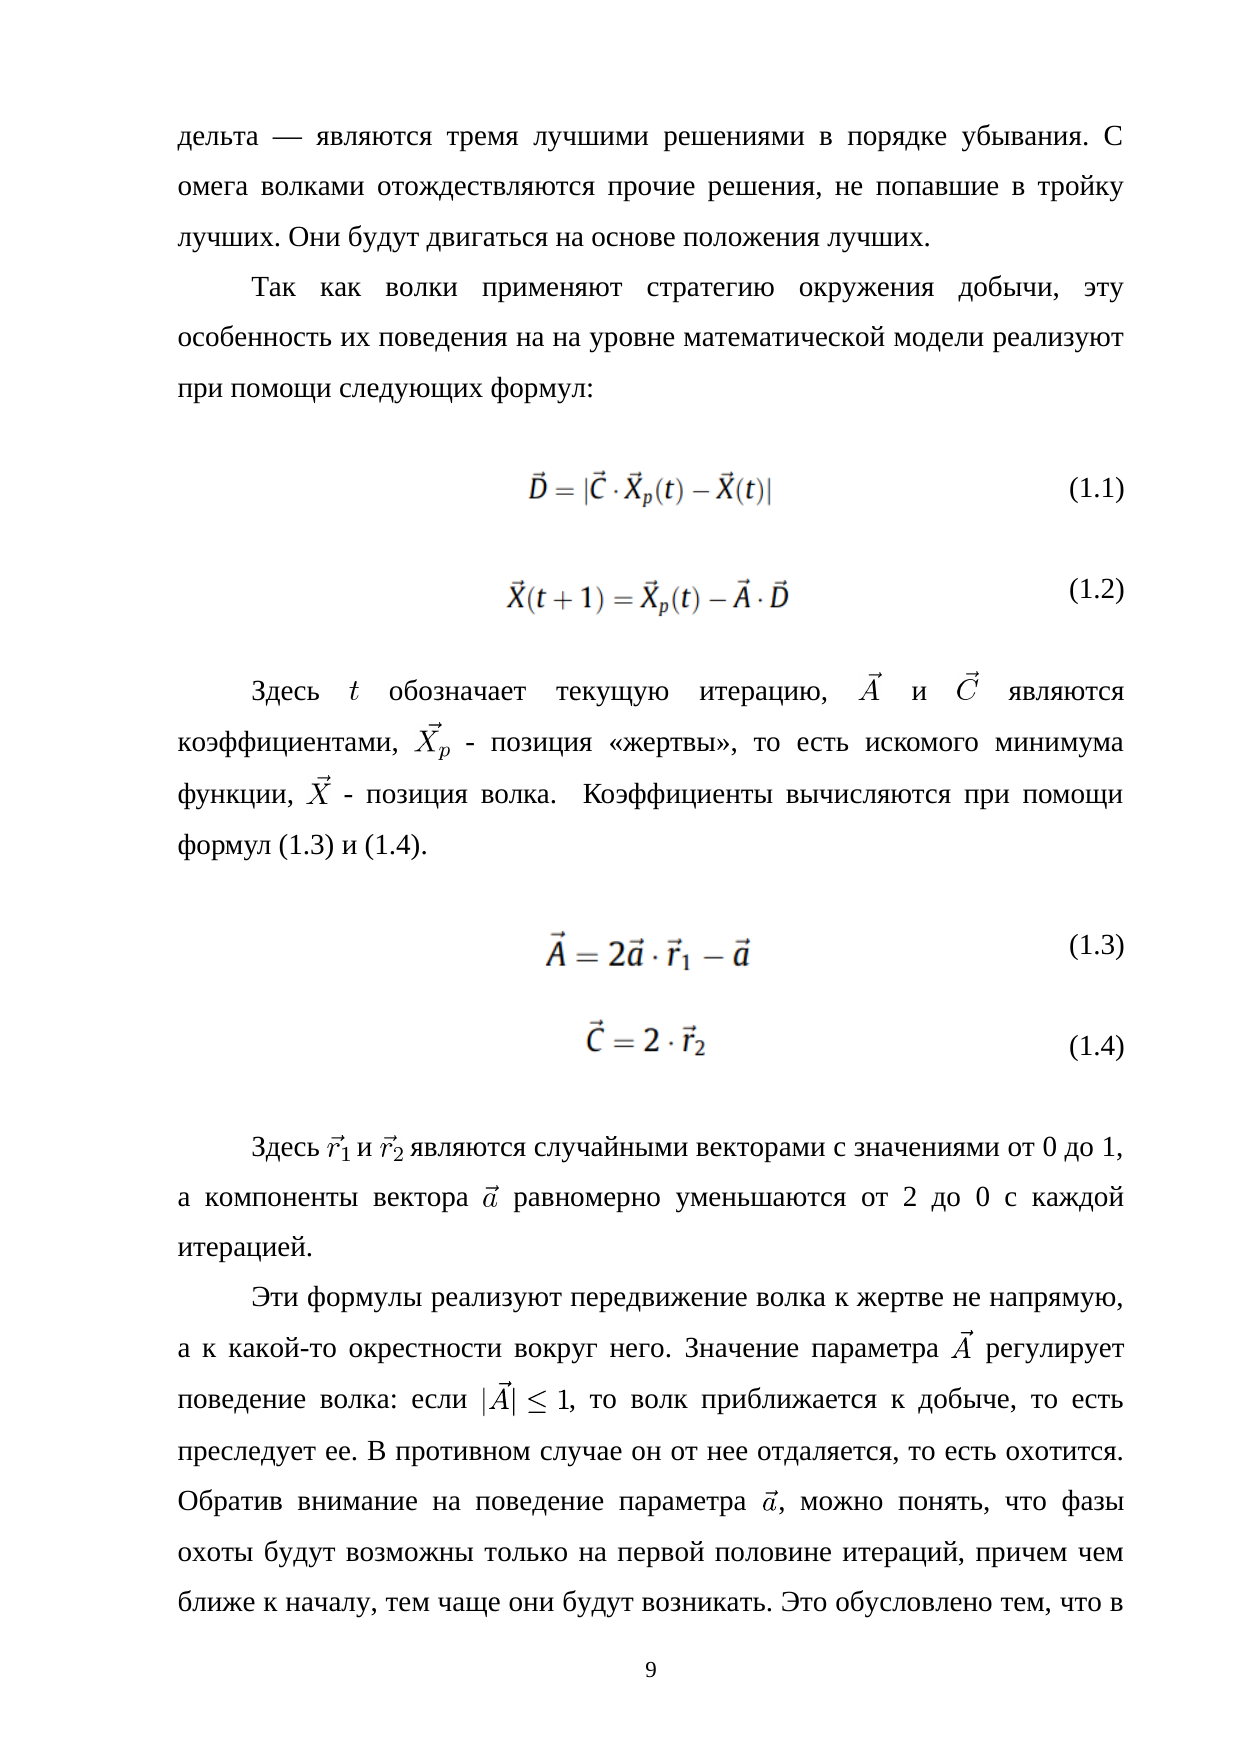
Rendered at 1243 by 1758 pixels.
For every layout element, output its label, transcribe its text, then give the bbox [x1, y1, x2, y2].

picture [580, 1014, 713, 1065]
text [177, 927, 545, 961]
picture [483, 1185, 499, 1207]
picture [521, 462, 781, 518]
picture [380, 1135, 403, 1161]
text Так как волки применяют стратегию окружения добычи, эту особенность их поведения на на уровне математической модели реализуют при помощи следующих формул: [177, 269, 1124, 403]
picture [545, 927, 757, 976]
picture [957, 671, 979, 700]
text (1.1) [781, 470, 1124, 504]
picture [499, 570, 804, 621]
text (1.3) [757, 927, 1124, 961]
picture [349, 681, 359, 700]
picture [306, 775, 331, 804]
picture [414, 722, 450, 760]
text [177, 1028, 580, 1062]
text [177, 571, 499, 604]
text Здесь и являются случайными векторами с значениями от 0 до 1, а компоненты вектора равномерно уменьшаются от 2 до 0 с каждой итерацией. [177, 1129, 1124, 1263]
text [177, 470, 521, 504]
text дельта — являются тремя лучшими решениями в порядке убывания. С омега волками отождествляются прочие решения, не попавшие в тройку лучших. Они будут двигаться на основе положения лучших. [177, 118, 1124, 252]
picture [858, 672, 882, 700]
picture [327, 1135, 350, 1161]
text Здесь обозначает текущую итерацию, и являются коэффициентами, - позиция «жертвы», то есть искомого минимума функции, - позиция волка. Коэффициенты вычисляются при помощи формул (1.3) и (1.4). [177, 672, 1124, 860]
text Эти формулы реализуют передвижение волка к жертве не напрямую, а к какой-то окрестности вокруг него. Значение параметра регулирует поведение волка: если , то волк приближается к добыче, то есть преследует ее. В противном случае он от нее отдаляется, то есть охотится. Обратив внимание на поведение параметра , можно понять, что фазы охоты будут возможны только на первой половине итераций, причем чем ближе к началу, тем чаще они будут возникать. Это обусловлено тем, что в [177, 1279, 1124, 1618]
text (1.2) [804, 571, 1124, 604]
text (1.4) [713, 1028, 1124, 1062]
